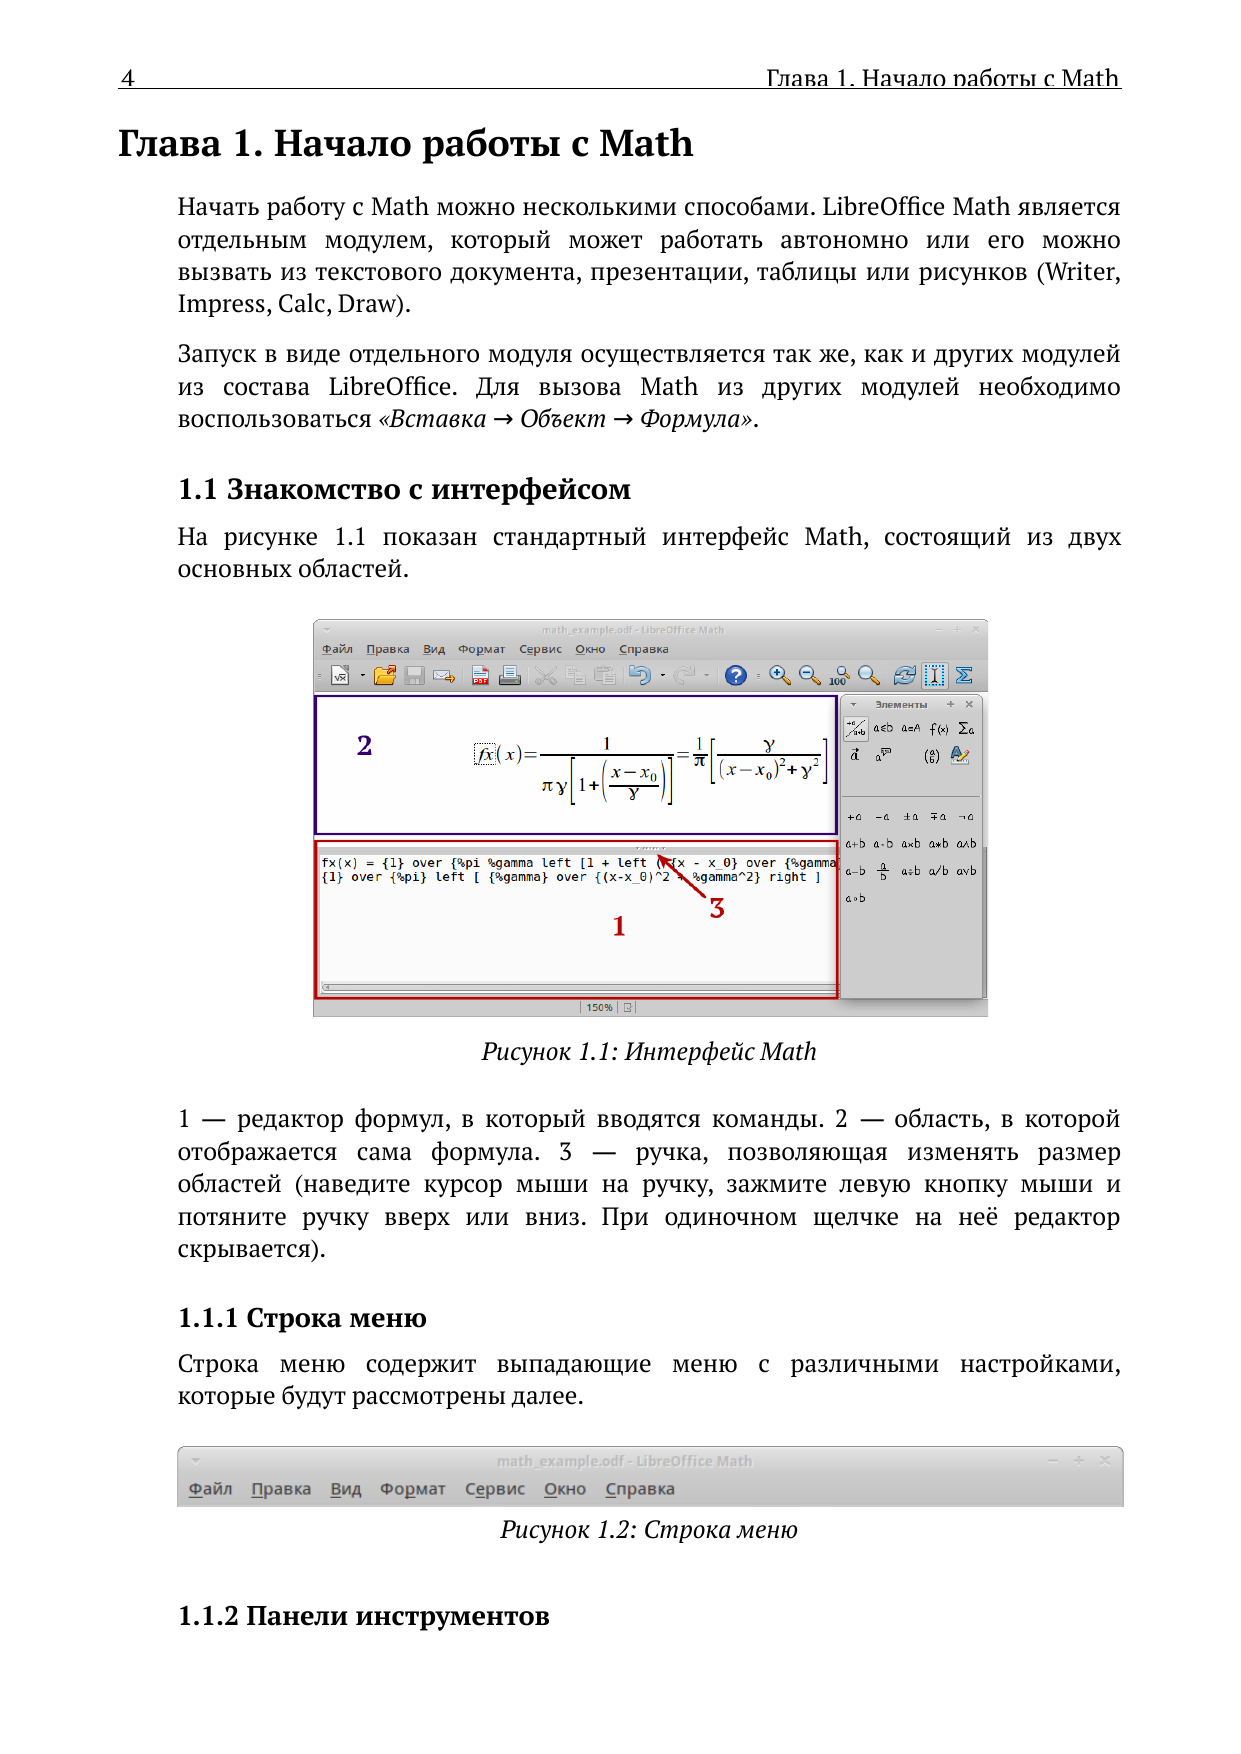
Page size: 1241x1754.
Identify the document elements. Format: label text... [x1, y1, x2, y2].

text 1 ― редактор формул, в который вводятся команды. 2 ― область, в которой отображается сама формула. 3 ― ручка, позволяющая изменять размер областей (наведите курсор мыши на ручку, зажмите левую кнопку мыши и потяните ручку вверх или вниз. При одиночном щелчке на неё редактор скрывается). [177, 1102, 1122, 1264]
picture [177, 1446, 1124, 1507]
text Начать работу с Math можно несколькими способами. LibreOffice Math является отдельным модулем, который может работать автономно или его можно вызвать из текстового документа, презентации, таблицы или рисунков (Writer, Impress, Calc, Draw). [177, 190, 1122, 320]
title Начало работы с Math [118, 118, 1122, 167]
text Запуск в виде отдельного модуля осуществляется так же, как и других модулей из состава LibreOffice. Для вызова Math из других модулей необходимо воспользоваться «Вставка → Объект → Формула». [177, 337, 1122, 435]
picture [313, 619, 989, 1017]
text На рисунке 1.1 показан стандартный интерфейс Math, состоящий из двух основных областей. [177, 519, 1122, 584]
text Рисунок 1.1: Интерфейс Math [177, 632, 1124, 1067]
text Строка меню содержит выпадающие меню с различными настройками, которые будут рассмотрены далее. [177, 1347, 1122, 1411]
title Панели инструментов [177, 1598, 1122, 1633]
title Строка меню [177, 1300, 1122, 1335]
title Знакомство с интерфейсом [177, 470, 1122, 508]
text Рисунок 1.2: Строка меню [177, 1507, 1124, 1545]
